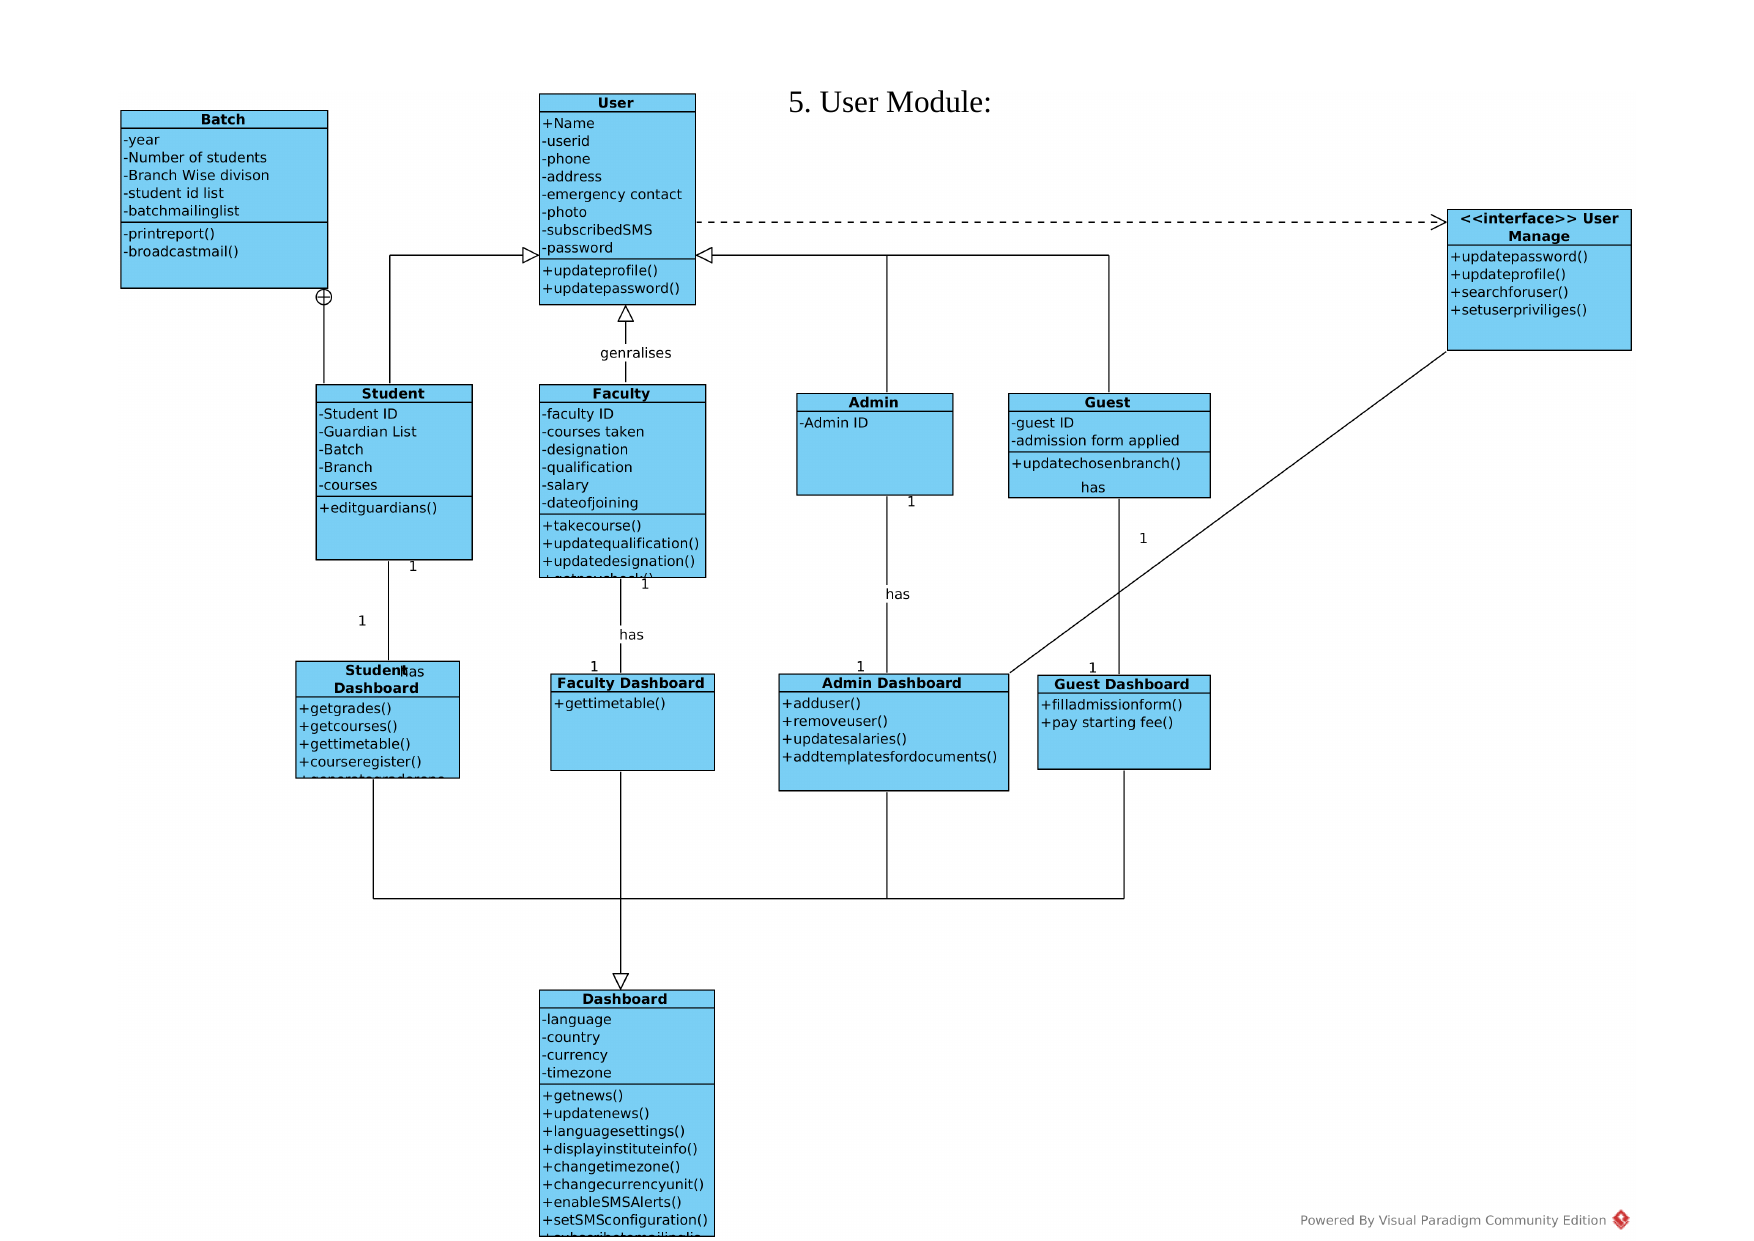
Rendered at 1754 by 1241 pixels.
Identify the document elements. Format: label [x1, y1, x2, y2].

picture [118, 91, 1636, 1241]
